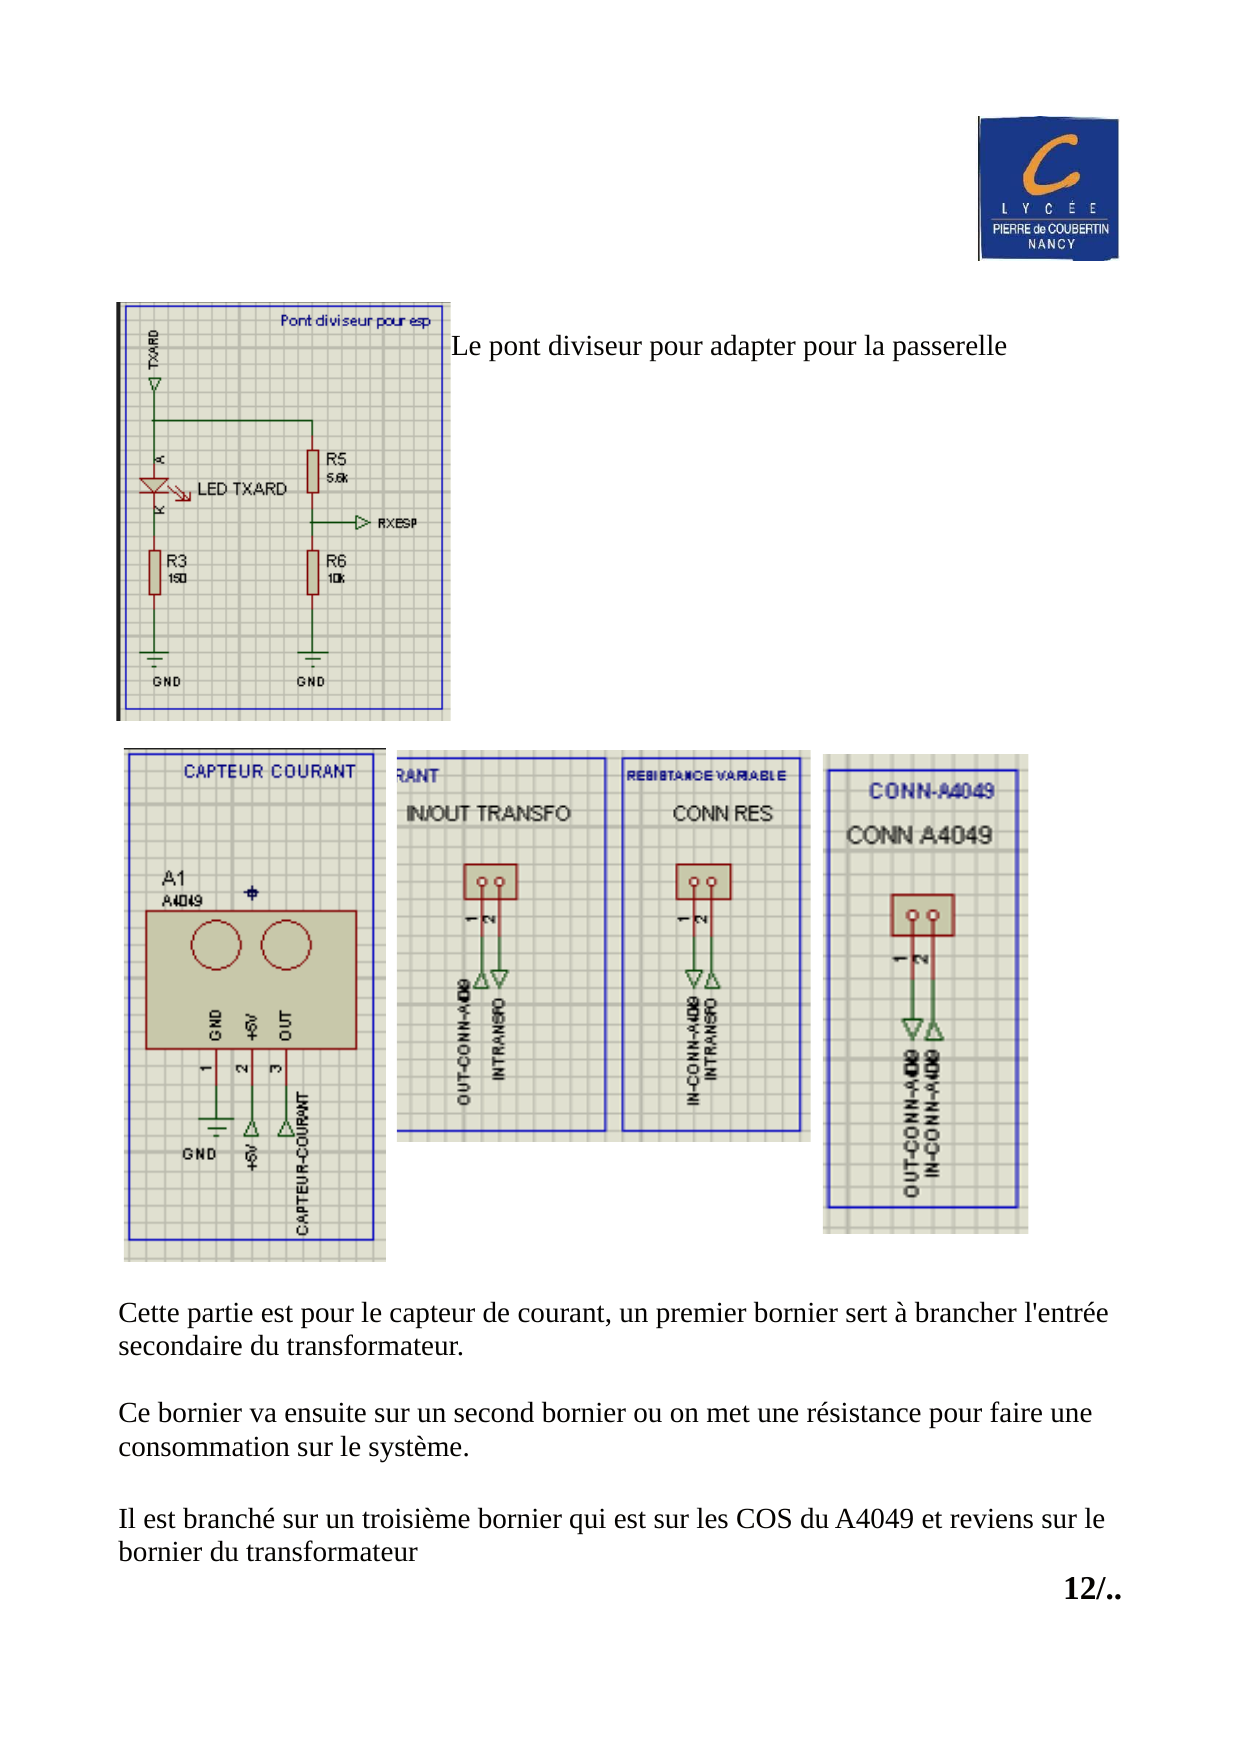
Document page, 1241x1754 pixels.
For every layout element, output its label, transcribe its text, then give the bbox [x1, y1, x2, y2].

picture [116, 302, 451, 721]
text Ce bornier va ensuite sur un second bornier ou on met une résistance pour faire une consommation sur le système. [118, 1395, 1122, 1462]
text Le pont diviseur pour adapter pour la passerelle [451, 328, 1122, 361]
text Cette partie est pour le capteur de courant, un premier bornier sert à brancher l'entrée secondaire du transformateur. [118, 1295, 1122, 1362]
picture [396, 750, 811, 1142]
picture [975, 116, 1120, 261]
text Il est branché sur un troisième bornier qui est sur les COS du A4049 et reviens sur le bornier du transformateur [118, 1501, 1122, 1568]
text 12/.. [118, 1568, 1122, 1606]
picture [822, 754, 1029, 1234]
picture [123, 748, 386, 1262]
